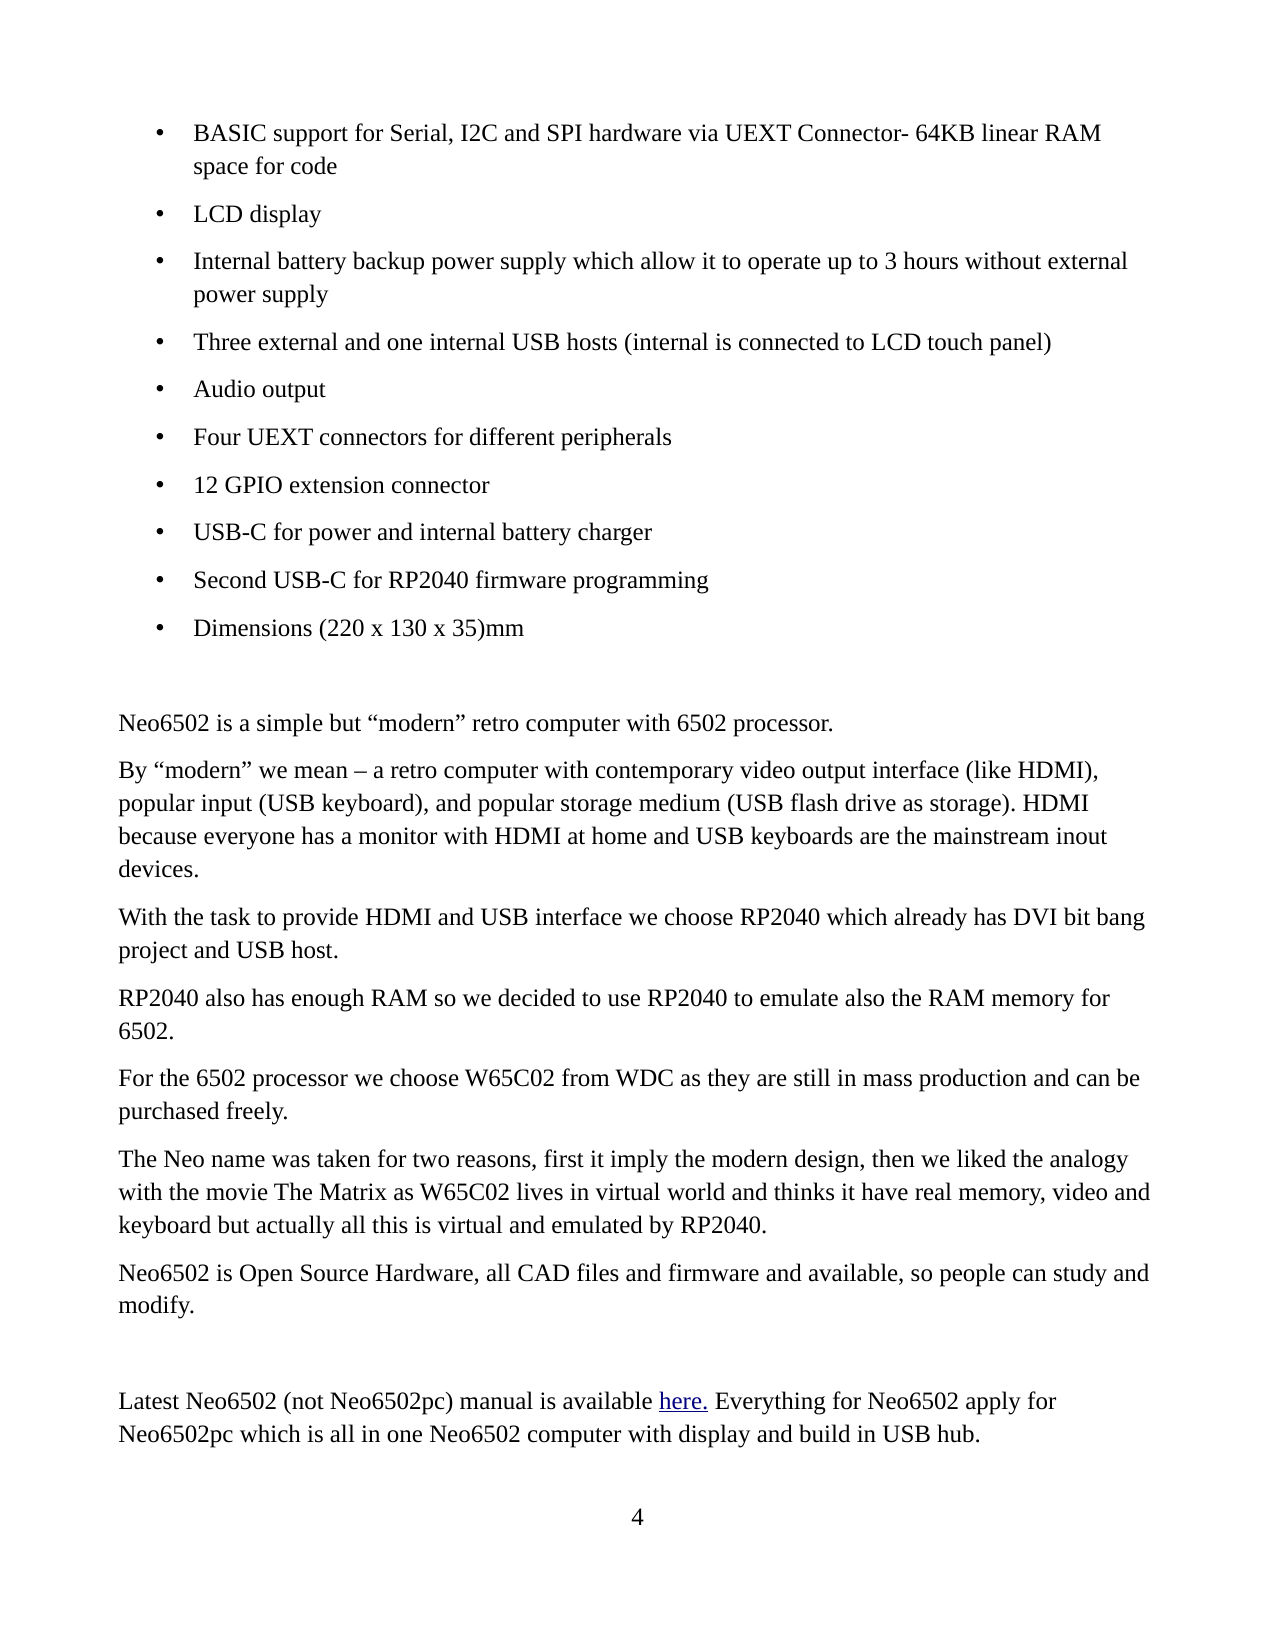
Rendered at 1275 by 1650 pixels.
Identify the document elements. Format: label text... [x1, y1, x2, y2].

list Three external and one internal USB hosts (internal is connected to LCD touch panel) [156, 327, 1157, 356]
text For the 6502 processor we choose W65C02 from WDC as they are still in mass production and can be purchased freely. [118, 1063, 1157, 1125]
list USB-C for power and internal battery charger [156, 517, 1157, 546]
text Neo6502 is a simple but “modern” retro computer with 6502 processor. [118, 708, 1157, 737]
text Latest Neo6502 (not Neo6502pc) manual is available here. Everything for Neo6502 apply for Neo6502pc which is all in one Neo6502 computer with display and build in USB hub. [118, 1386, 1157, 1448]
list BASIC support for Serial, I2C and SPI hardware via UEXT Connector- 64KB linear RAM space for code [156, 118, 1157, 180]
list Second USB-C for RP2040 firmware programming [156, 565, 1157, 594]
list Internal battery backup power supply which allow it to operate up to 3 hours without external power supply [156, 246, 1157, 308]
list Audio output [156, 374, 1157, 403]
list Four UEXT connectors for different peripherals [156, 422, 1157, 451]
list Dimensions (220 x 130 x 35)mm [156, 613, 1157, 641]
text By “modern” we mean – a retro computer with contemporary video output interface (like HDMI), popular input (USB keyboard), and popular storage medium (USB flash drive as storage). HDMI because everyone has a monitor with HDMI at home and USB keyboards are the mainstream inout devices. [118, 755, 1157, 883]
text RP2040 also has enough RAM so we decided to use RP2040 to emulate also the RAM memory for 6502. [118, 983, 1157, 1044]
text With the task to provide HDMI and USB interface we choose RP2040 which already has DVI bit bang project and USB host. [118, 902, 1157, 964]
text The Neo name was taken for two reasons, first it imply the modern design, then we liked the analogy with the movie The Matrix as W65C02 lives in virtual world and thinks it have real memory, video and keyboard but actually all this is virtual and emulated by RP2040. [118, 1144, 1157, 1239]
list 12 GPIO extension connector [156, 470, 1157, 498]
text Neo6502 is Open Source Hardware, all CAD files and firmware and available, so people can study and modify. [118, 1258, 1157, 1319]
list LCD display [156, 199, 1157, 227]
